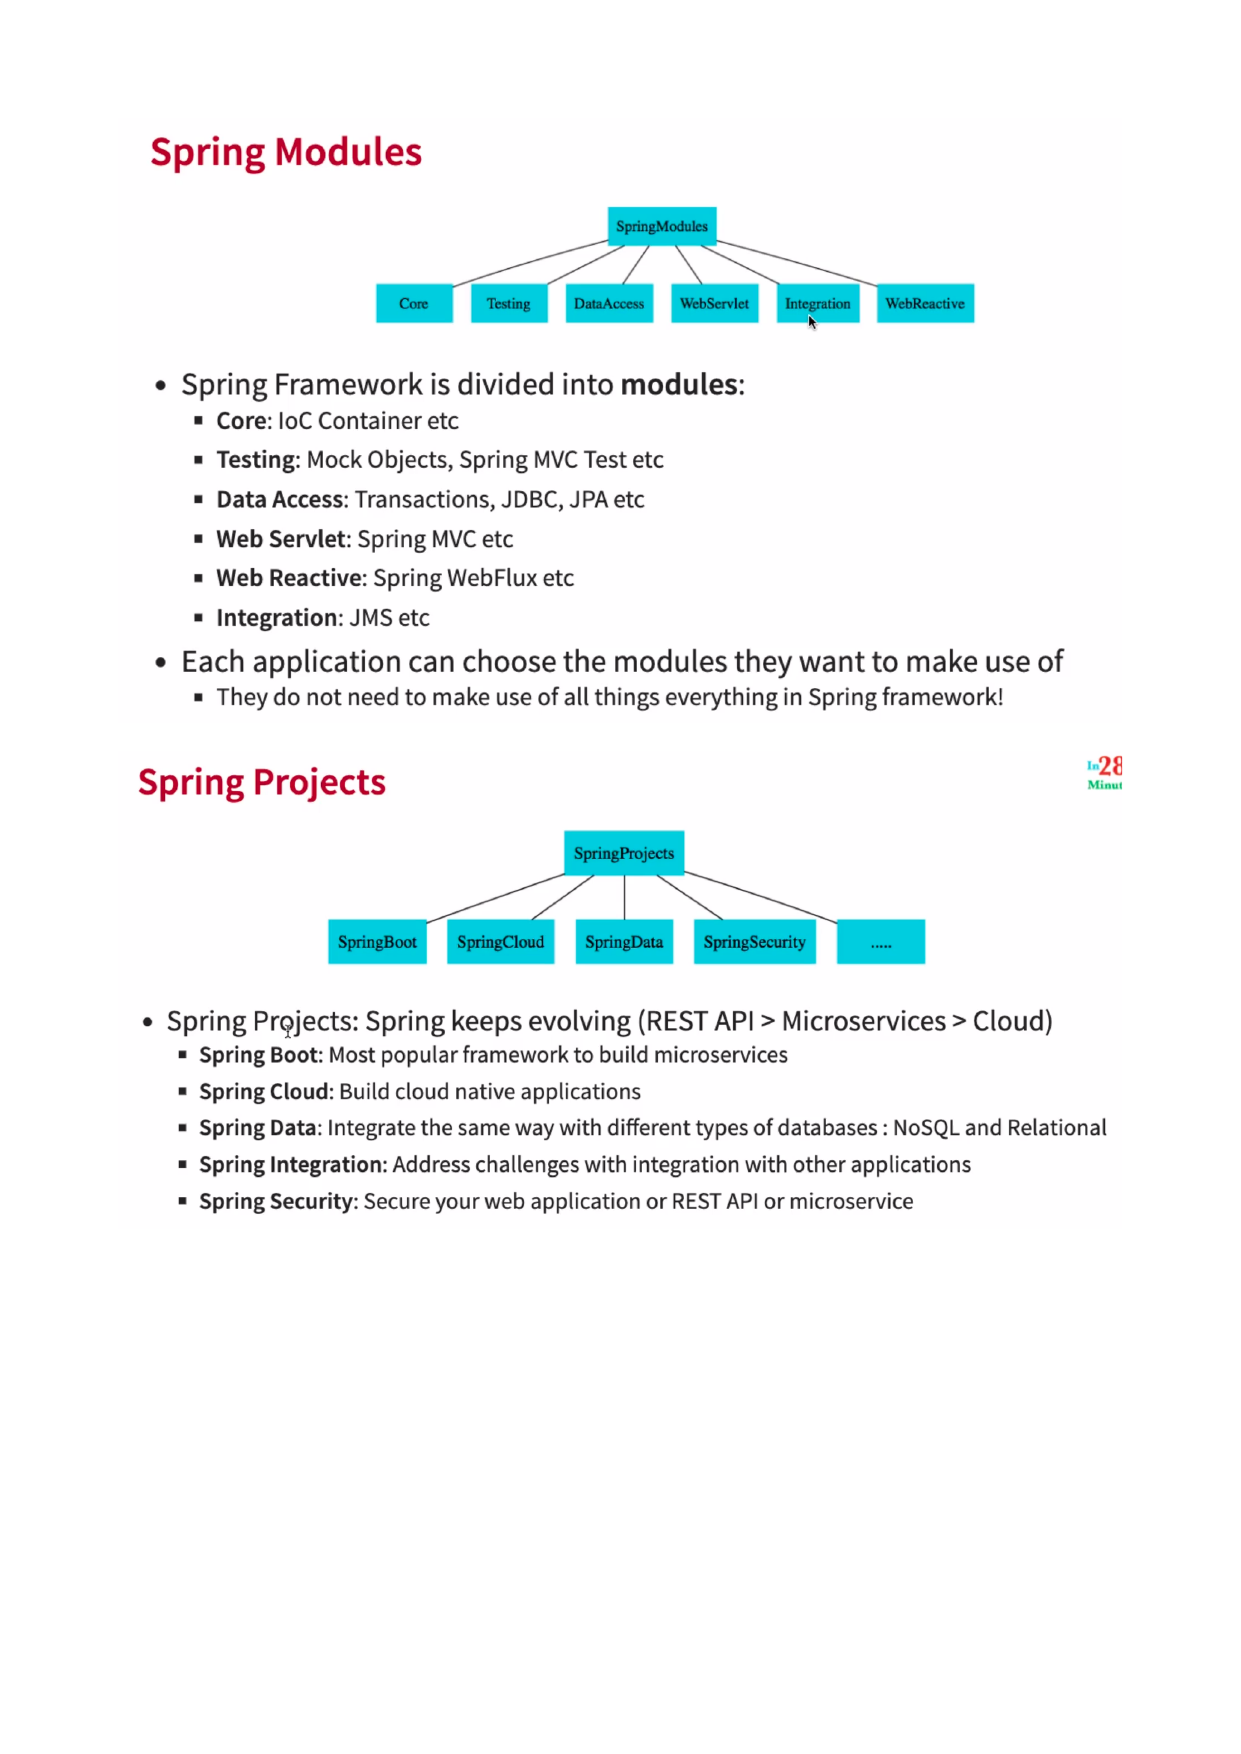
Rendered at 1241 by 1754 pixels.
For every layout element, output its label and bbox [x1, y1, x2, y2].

picture [118, 118, 1123, 723]
picture [118, 751, 1123, 1229]
